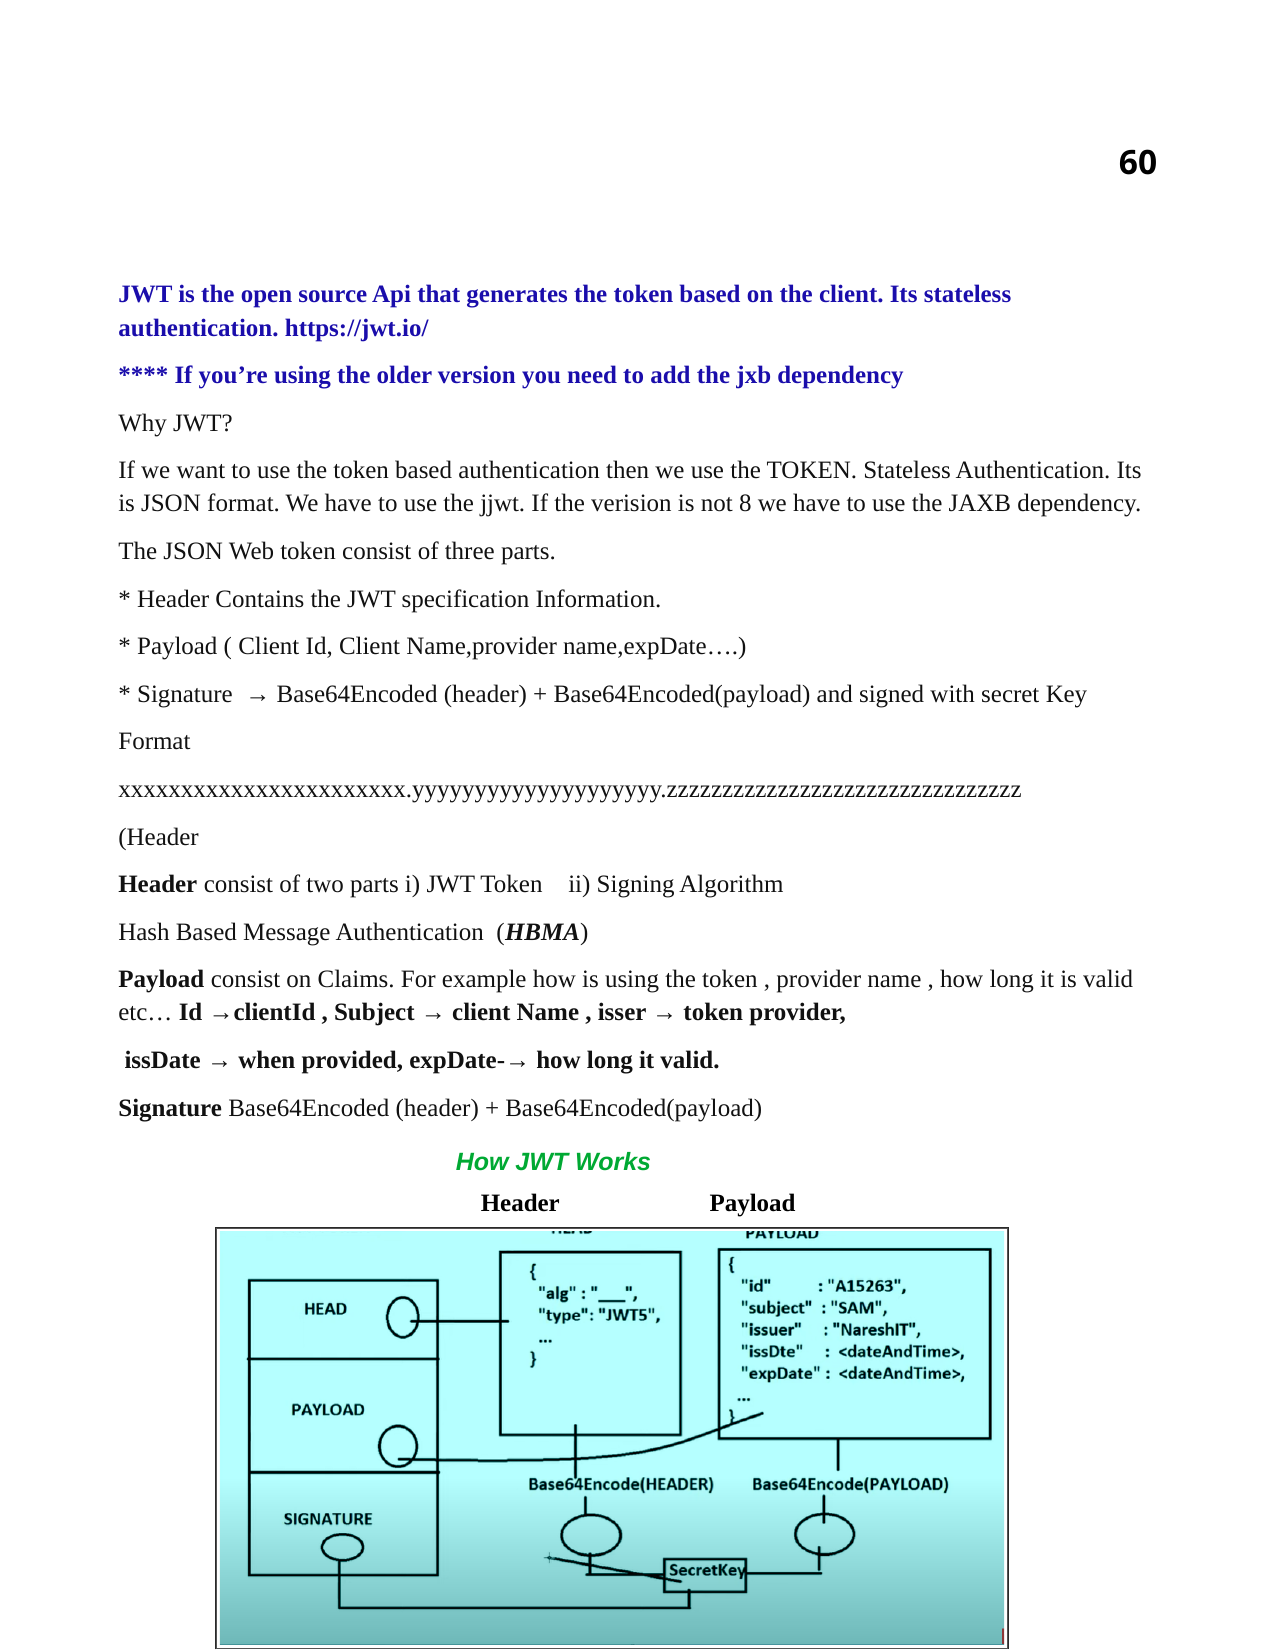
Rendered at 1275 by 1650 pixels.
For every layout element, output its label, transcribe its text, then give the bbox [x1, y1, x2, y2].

text The JSON Web token consist of three parts. [118, 536, 1157, 565]
text Header consist of two parts i) JWT Token ii) Signing Algorithm [118, 869, 1157, 898]
text Header Payload [118, 1188, 1157, 1217]
text Hash Based Message Authentication (HBMA) [118, 917, 1157, 946]
picture [219, 1231, 1005, 1645]
text issDate → when provided, expDate-→ how long it valid. [118, 1045, 1157, 1074]
text Signature Base64Encoded (header) + Base64Encoded(payload) [118, 1093, 1157, 1121]
text (Header [118, 822, 1157, 850]
text xxxxxxxxxxxxxxxxxxxxxxx.yyyyyyyyyyyyyyyyyyyy.zzzzzzzzzzzzzzzzzzzzzzzzzzzzzzzz [118, 774, 1157, 803]
text Format [118, 726, 1157, 755]
text Payload consist on Claims. For example how is using the token , provider name , how long it is valid etc… Id →clientId , Subject → client Name , isser → token provider, [118, 964, 1157, 1026]
text JWT is the open source Api that generates the token based on the client. Its stateless authentication. https://jwt.io/ [118, 279, 1157, 341]
text **** If you’re using the older version you need to add the jxb dependency [118, 360, 1157, 389]
text * Header Contains the JWT specification Information. [118, 584, 1157, 612]
text * Signature → Base64Encoded (header) + Base64Encoded(payload) and signed with secret Key [118, 679, 1157, 708]
text * Payload ( Client Id, Client Name,provider name,expDate….) [118, 631, 1157, 660]
subtitle How JWT Works [456, 1147, 1157, 1175]
text If we want to use the token based authentication then we use the TOKEN. Stateless Authentication. Its is JSON format. We have to use the jjwt. If the verision is not 8 we have to use the JAXB dependency. [118, 455, 1157, 517]
text Why JWT? [118, 408, 1157, 437]
